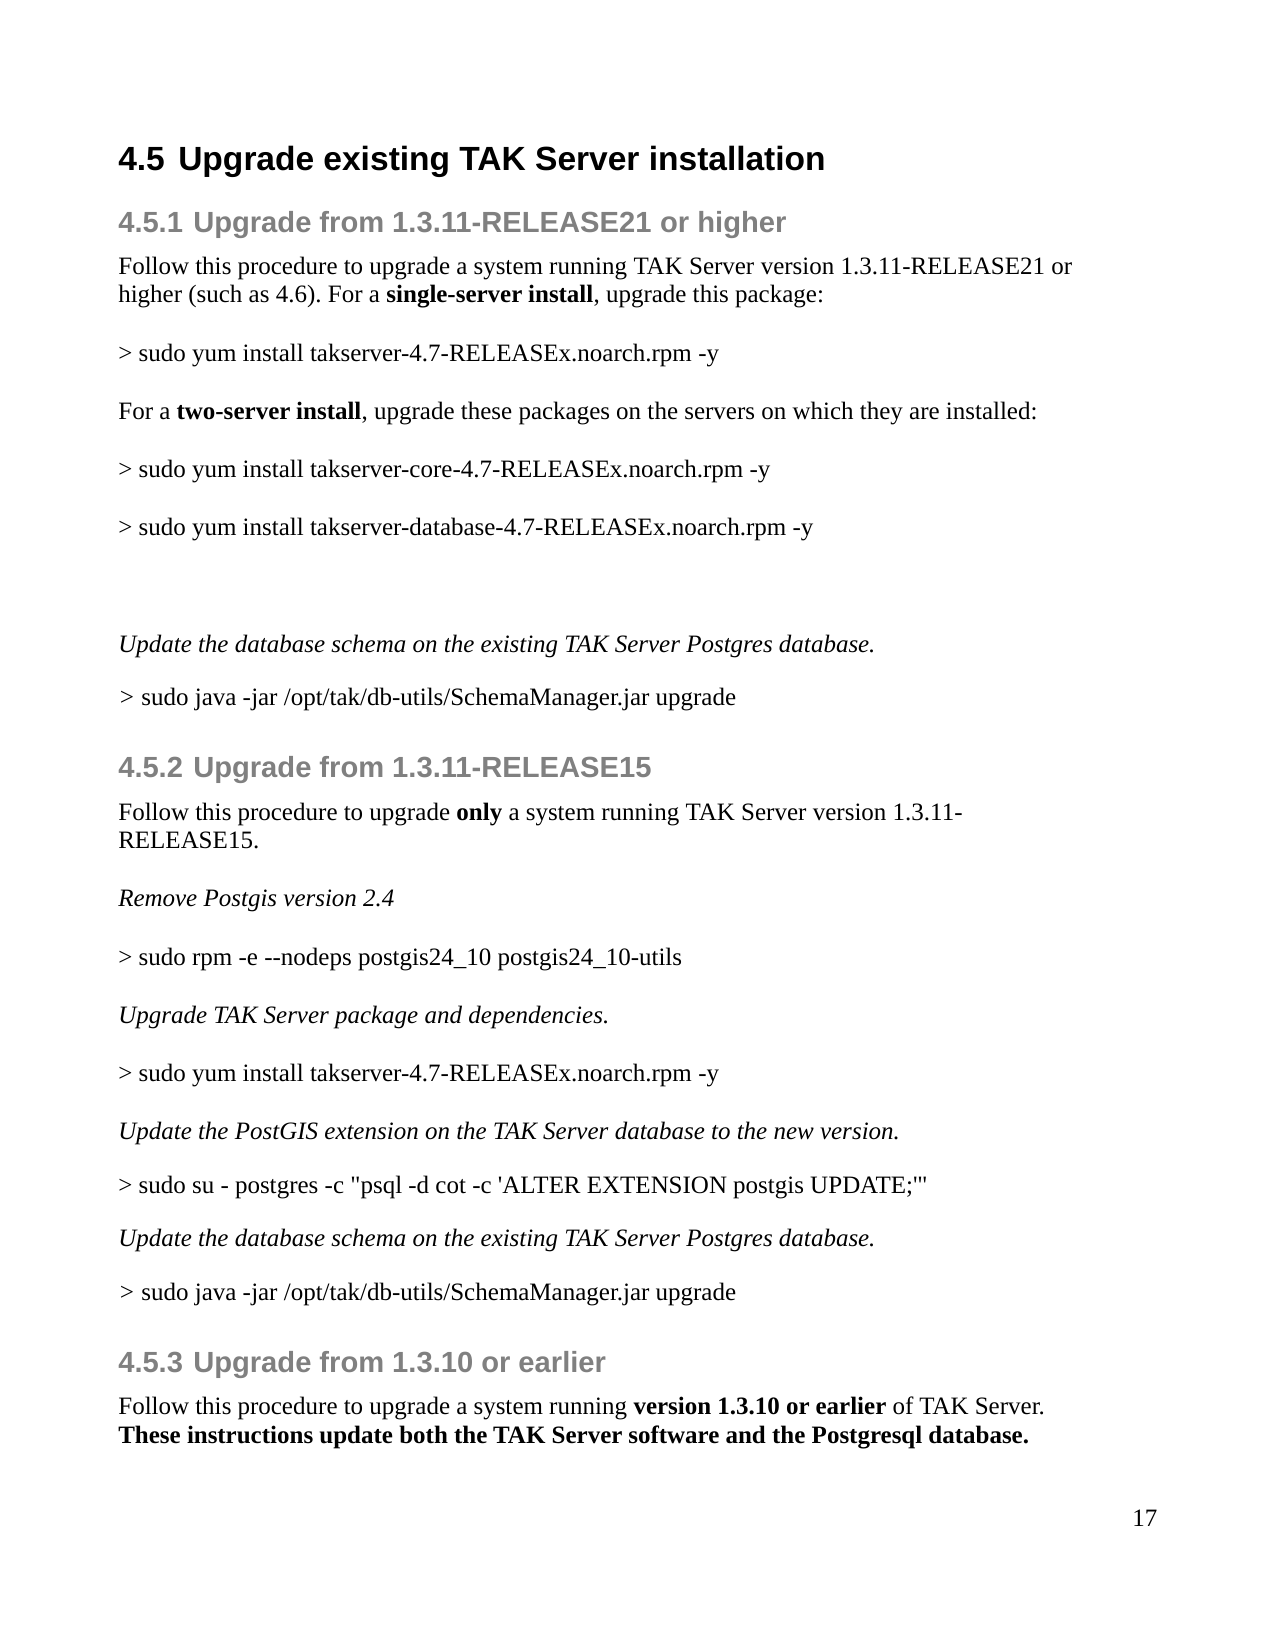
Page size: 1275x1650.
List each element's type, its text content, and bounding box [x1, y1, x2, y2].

text Update the database schema on the existing TAK Server Postgres database. [118, 629, 1098, 658]
text Follow this procedure to upgrade a system running version 1.3.10 or earlier of TAK Server. These instructions update both the TAK Server software and the Postgresql database. [118, 1391, 1098, 1449]
text Remove Postgis version 2.4 [118, 883, 1098, 912]
text > sudo yum install takserver-database-4.7-RELEASEx.noarch.rpm -y [118, 512, 1098, 541]
text Update the PostGIS extension on the TAK Server database to the new version. [118, 1116, 1098, 1145]
text > sudo java -jar /opt/tak/db-utils/SchemaManager.jar upgrade [118, 682, 1098, 711]
text Upgrade TAK Server package and dependencies. [118, 1000, 1098, 1029]
text > sudo java -jar /opt/tak/db-utils/SchemaManager.jar upgrade [118, 1277, 1098, 1306]
subtitle Upgrade from 1.3.11-RELEASE15 [118, 751, 1157, 784]
text Follow this procedure to upgrade a system running TAK Server version 1.3.11-RELEASE21 or higher (such as 4.6). For a single-server install, upgrade this package: [118, 251, 1098, 308]
subtitle Upgrade from 1.3.10 or earlier [118, 1345, 1157, 1379]
text Update the database schema on the existing TAK Server Postgres database. [118, 1223, 1098, 1252]
text > sudo yum install takserver-core-4.7-RELEASEx.noarch.rpm -y [118, 454, 1098, 483]
text Follow this procedure to upgrade only a system running TAK Server version 1.3.11-RELEASE15. [118, 797, 1098, 854]
text > sudo rpm -e --nodeps postgis24_10 postgis24_10-utils [118, 942, 1098, 971]
text > sudo su - postgres -c "psql -d cot -c 'ALTER EXTENSION postgis UPDATE;'" [118, 1170, 1098, 1199]
text > sudo yum install takserver-4.7-RELEASEx.noarch.rpm -y [118, 338, 1098, 366]
subtitle Upgrade from 1.3.11-RELEASE21 or higher [118, 205, 1157, 238]
text > sudo yum install takserver-4.7-RELEASEx.noarch.rpm -y [118, 1058, 1098, 1087]
text For a two-server install, upgrade these packages on the servers on which they are installed: [118, 396, 1098, 425]
subtitle Upgrade existing TAK Server installation [118, 139, 1157, 178]
